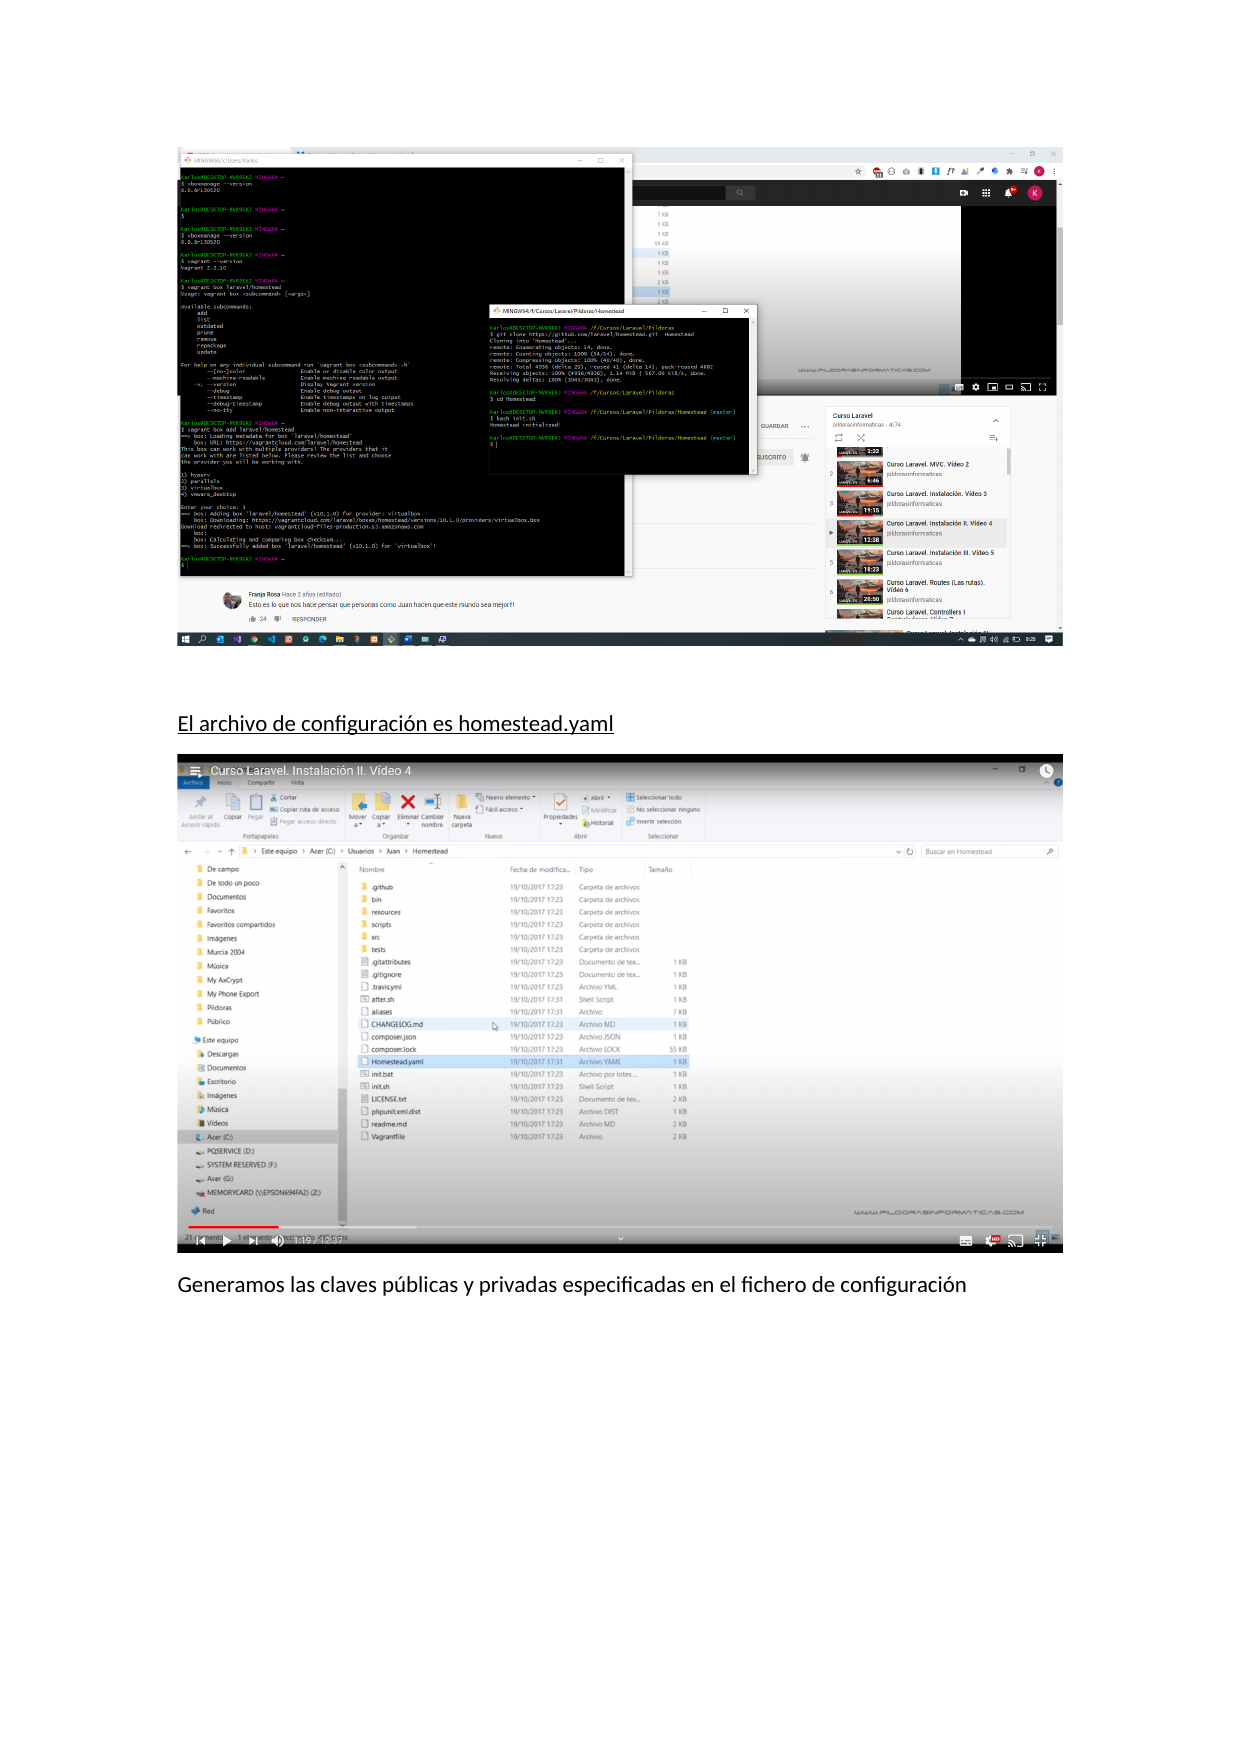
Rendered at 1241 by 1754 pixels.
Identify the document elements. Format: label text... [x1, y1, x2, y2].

text Generamos las claves públicas y privadas especificadas en el fichero de configuración [177, 1270, 1063, 1298]
text El archivo de configuración es homestead.yaml [177, 709, 1063, 737]
